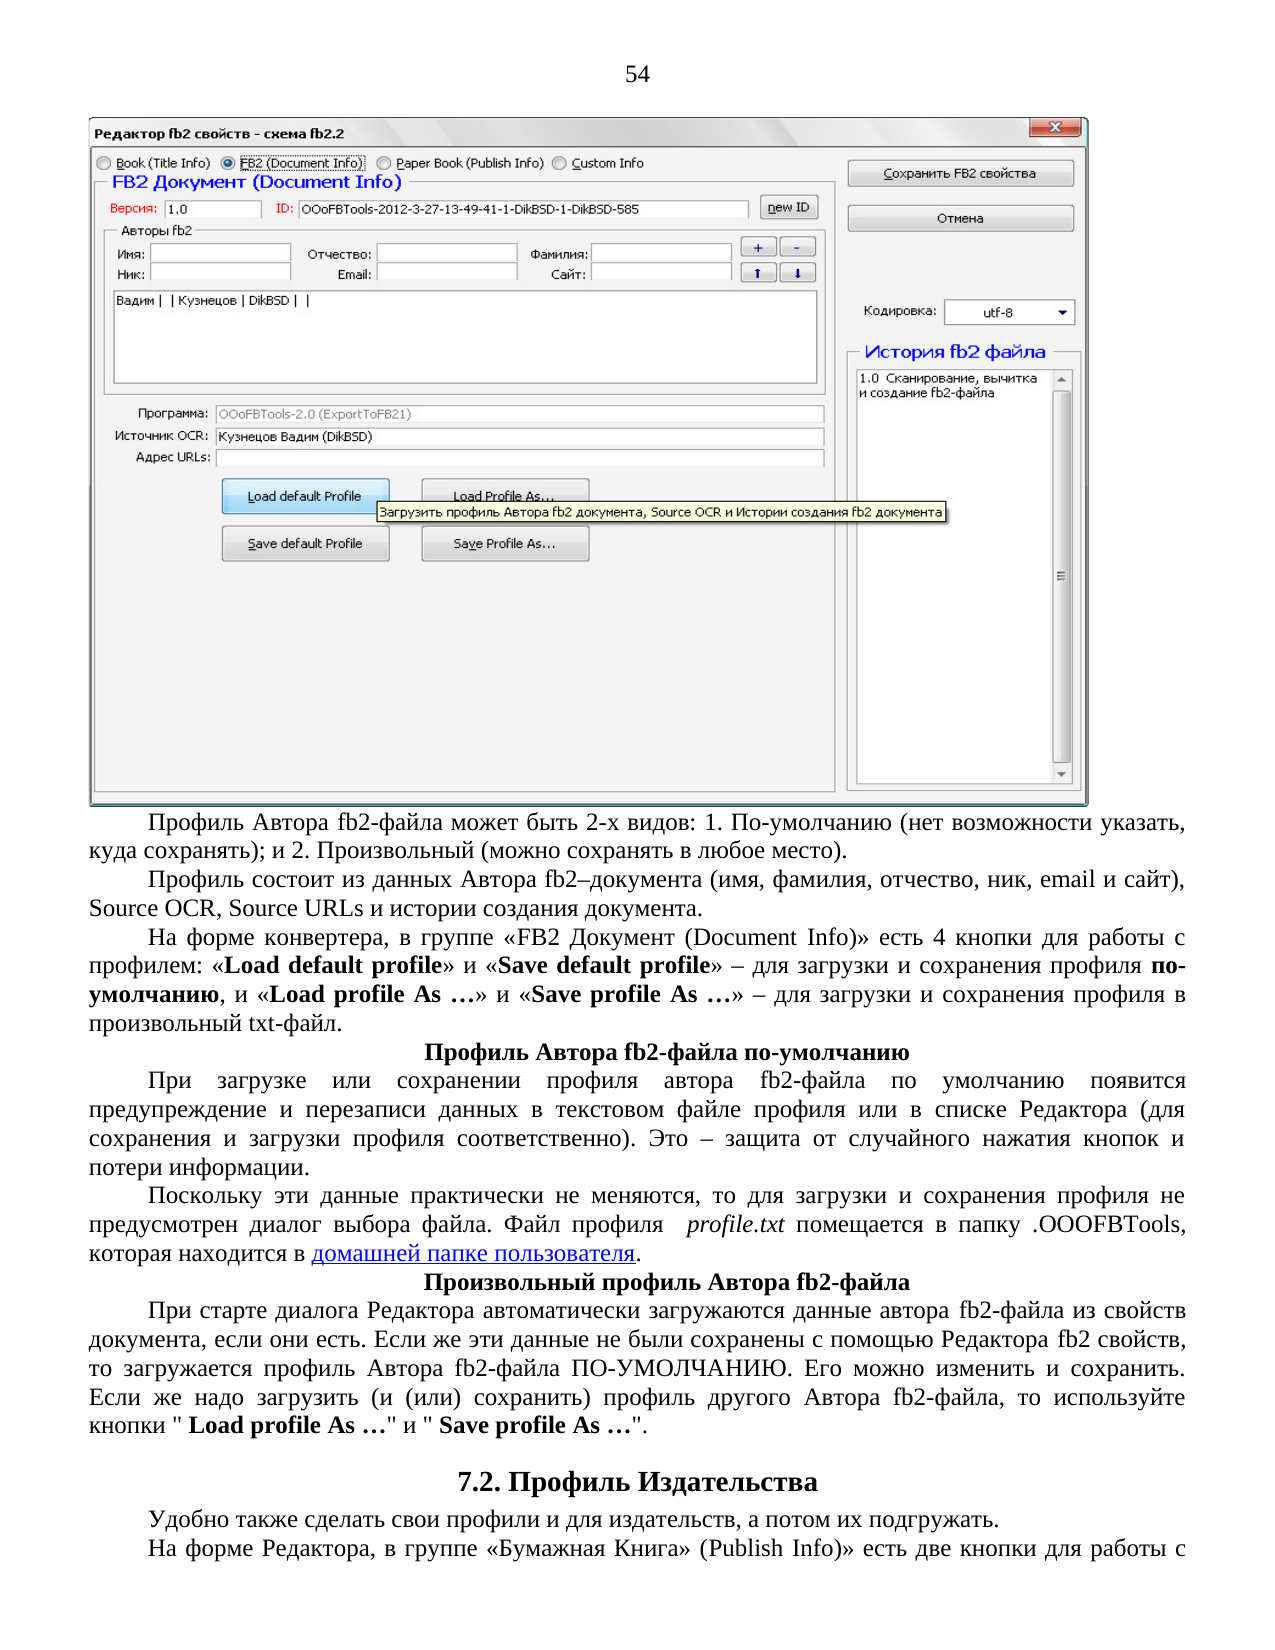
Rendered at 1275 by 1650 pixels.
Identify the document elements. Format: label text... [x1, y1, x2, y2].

text Профиль состоит из данных Автора fb2–документа (имя, фамилия, отчество, ник, email и сайт), Source OCR, Source URLs и истории создания документа. [89, 864, 1186, 922]
picture [88, 117, 1089, 807]
text Профиль Автора fb2-файла по-умолчанию [89, 1037, 1186, 1066]
subtitle 7.2. Профиль Издательства [89, 1464, 1186, 1498]
text На форме конвертера, в группе «FB2 Документ (Document Info)» есть 4 кнопки для работы с профилем: «Load default profile» и «Save default profile» – для загрузки и сохранения профиля по-умолчанию, и «Load profile As …» и «Save profile As …» – для загрузки и сохранения профиля в произвольный txt-файл. [89, 922, 1186, 1037]
text Удобно также сделать свои профили и для издательств, а потом их подгружать. [89, 1504, 1186, 1533]
text Произвольный профиль Автора fb2-файла [89, 1267, 1186, 1296]
text При загрузке или сохранении профиля автора fb2-файла по умолчанию появится предупреждение и перезаписи данных в текстовом файле профиля или в списке Редактора (для сохранения и загрузки профиля соответственно). Это – защита от случайного нажатия кнопок и потери информации. [89, 1066, 1186, 1181]
text При старте диалога Редактора автоматически загружаются данные автора fb2-файла из свойств документа, если они есть. Если же эти данные не были сохранены с помощью Редактора fb2 свойств, то загружается профиль Автора fb2-файла ПО-УМОЛЧАНИЮ. Его можно изменить и сохранить. Если же надо загрузить (и (или) сохранить) профиль другого Автора fb2-файла, то используйте кнопки " Load profile As …" и " Save profile As …". [89, 1296, 1186, 1439]
text Профиль Автора fb2-файла может быть 2-х видов: 1. По-умолчанию (нет возможности указать, куда сохранять); и 2. Произвольный (можно сохранять в любое место). [89, 807, 1186, 864]
text Поскольку эти данные практически не меняются, то для загрузки и сохранения профиля не предусмотрен диалог выбора файла. Файл профиля profile.txt помещается в папку .OOOFBTools, которая находится в домашней папке пользователя. [89, 1181, 1186, 1267]
text На форме Редактора, в группе «Бумажная Книга» (Publish Info)» есть две кнопки для работы с [89, 1533, 1186, 1562]
